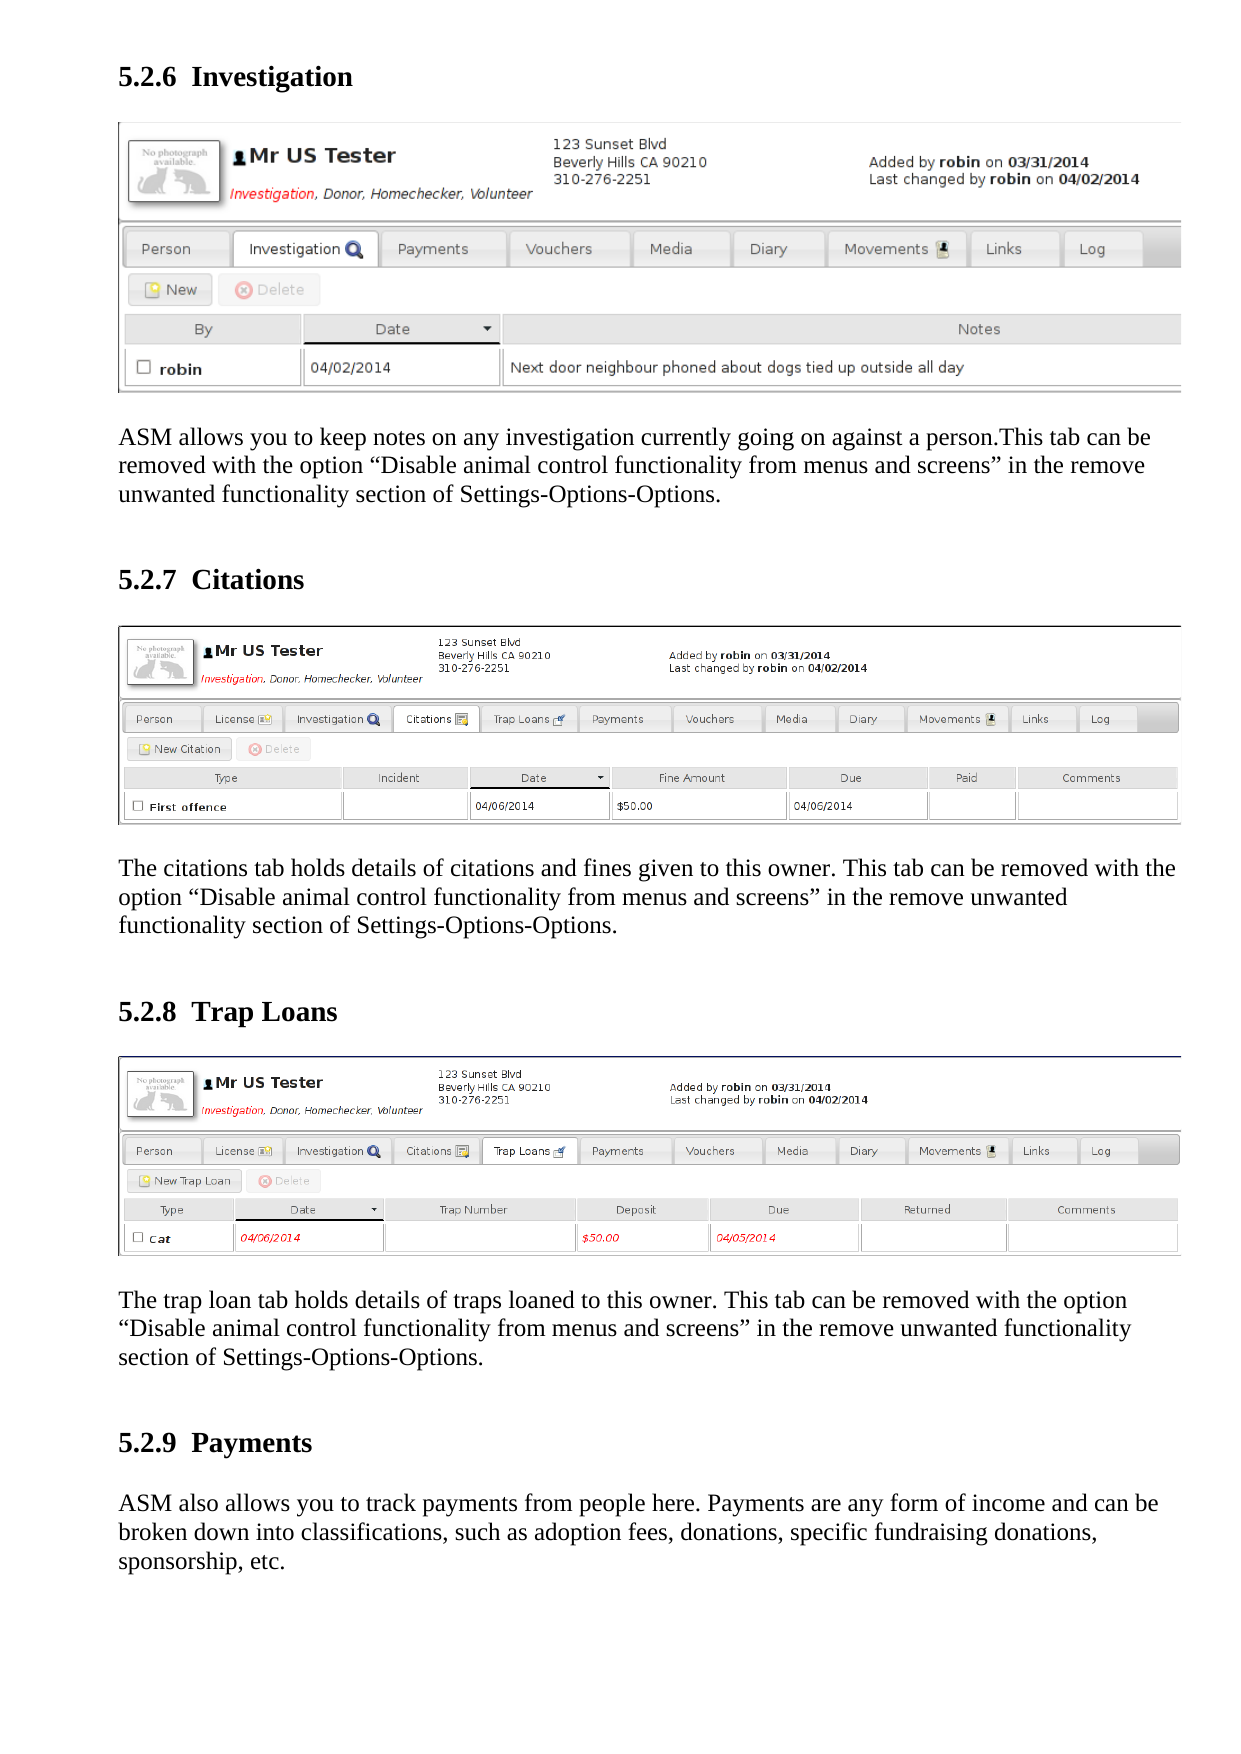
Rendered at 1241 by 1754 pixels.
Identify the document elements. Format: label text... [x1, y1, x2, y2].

text The citations tab holds details of citations and fines given to this owner. This tab can be removed with the option “Disable animal control functionality from menus and screens” in the remove unwanted functionality section of Settings-Options-Options. [118, 825, 1181, 939]
picture [118, 122, 1182, 393]
subtitle Citations [118, 562, 1181, 596]
text ASM also allows you to track payments from people here. Payments are any form of income and can be broken down into classifications, such as adoption fees, donations, specific fundraising donations, sponsorship, etc. [118, 1488, 1181, 1575]
text The trap loan tab holds details of traps loaned to this owner. This tab can be removed with the option “Disable animal control functionality from menus and screens” in the remove unwanted functionality section of Settings-Options-Options. [118, 1256, 1181, 1371]
subtitle Investigation [118, 59, 1181, 93]
picture [118, 1056, 1182, 1256]
subtitle Trap Loans [118, 994, 1181, 1027]
subtitle Payments [118, 1426, 1181, 1459]
picture [118, 625, 1182, 825]
text ASM allows you to keep notes on any investigation currently going on against a person.This tab can be removed with the option “Disable animal control functionality from menus and screens” in the remove unwanted functionality section of Settings-Options-Options. [118, 393, 1181, 508]
